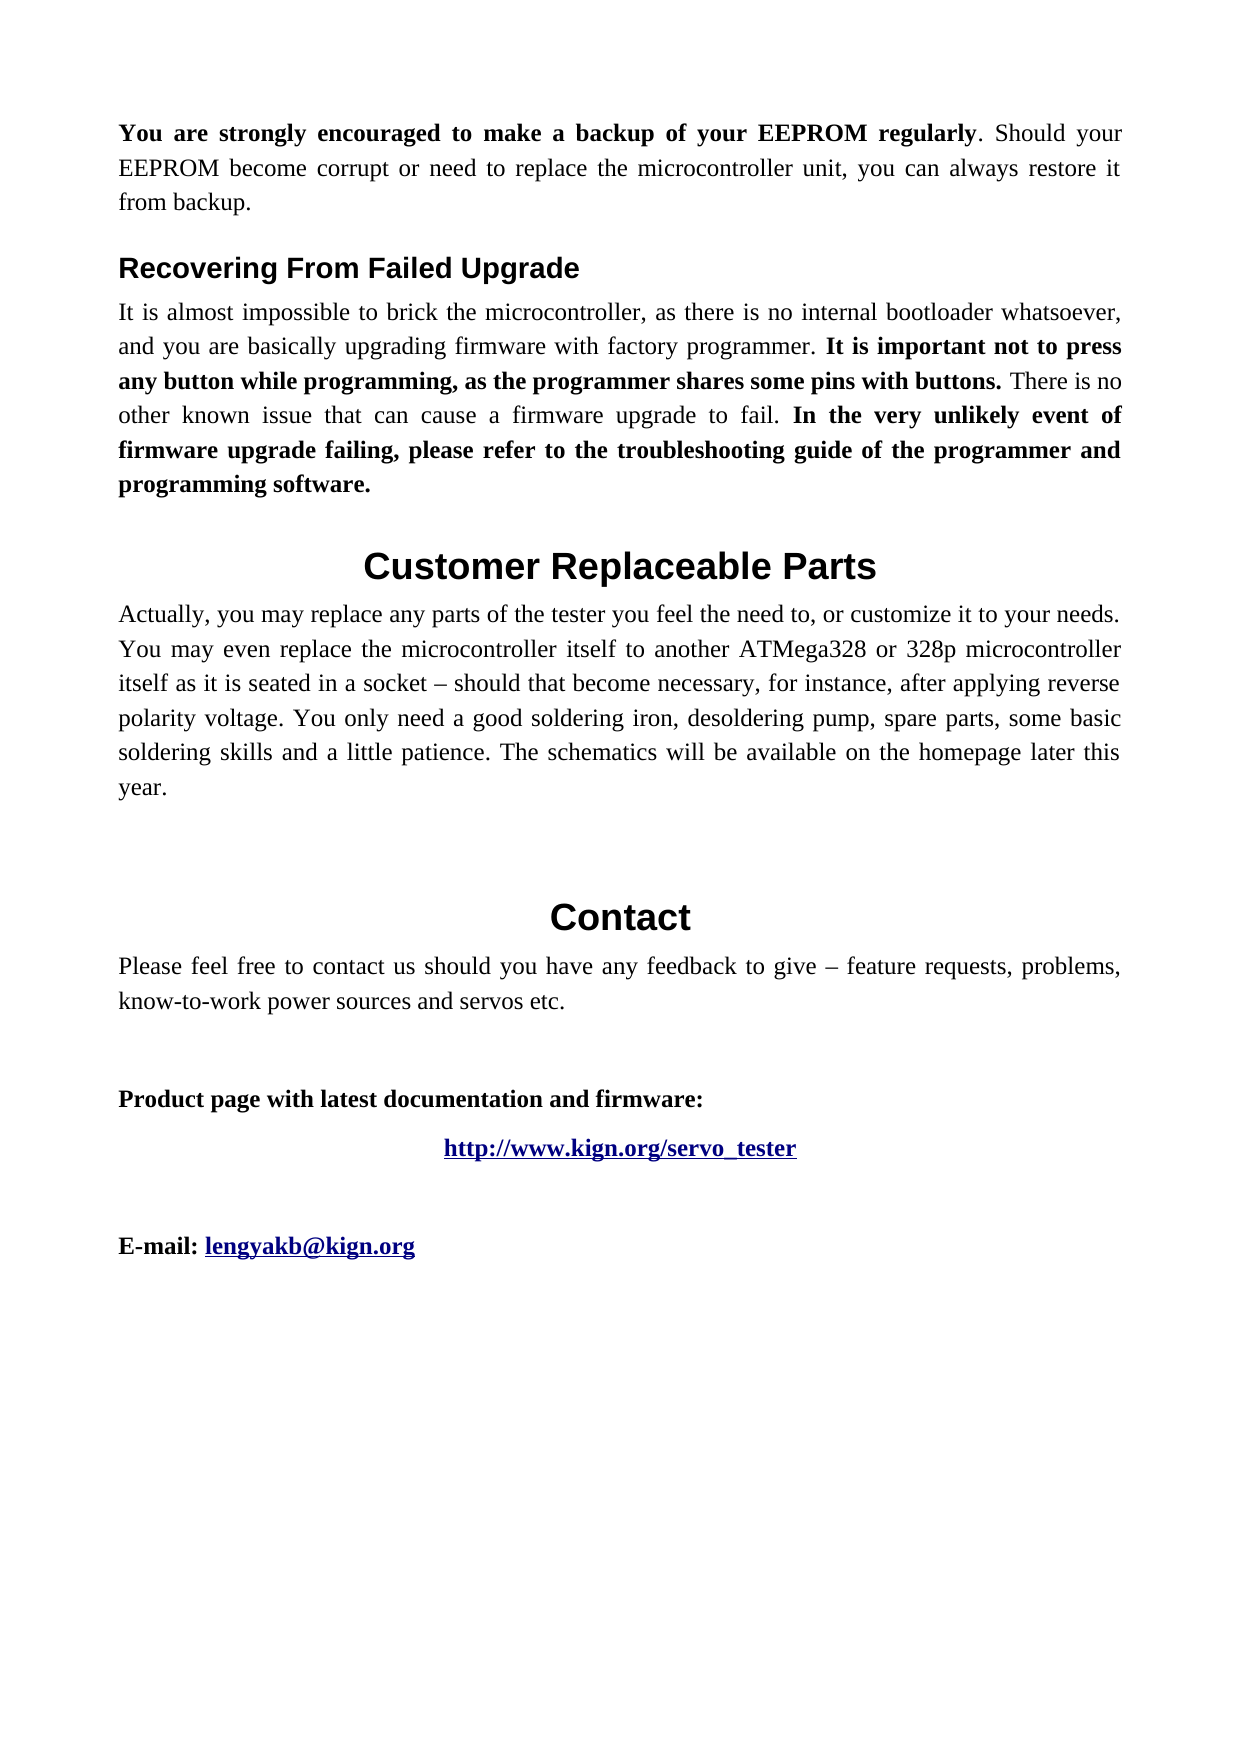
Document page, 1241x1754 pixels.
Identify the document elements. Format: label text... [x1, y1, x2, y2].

text http://www.kign.org/servo_tester [118, 1133, 1122, 1162]
text Actually, you may replace any parts of the tester you feel the need to, or customize it to your needs. You may even replace the microcontroller itself to another ATMega328 or 328p microcontroller itself as it is seated in a socket – should that become necessary, for instance, after applying reverse polarity voltage. You only need a good soldering iron, desoldering pump, spare parts, some basic soldering skills and a little patience. The schematics will be available on the homepage later this year. [118, 599, 1122, 801]
subtitle Customer Replaceable Parts [118, 543, 1122, 587]
subtitle Recovering From Failed Upgrade [118, 251, 1122, 284]
text It is almost impossible to brick the microcontroller, as there is no internal bootloader whatsoever, and you are basically upgrading firmware with factory programmer. It is important not to press any button while programming, as the programmer shares some pins with buttons. There is no other known issue that can cause a firmware upgrade to fail. In the very unlikely event of firmware upgrade failing, please refer to the troubleshooting guide of the programmer and programming software. [118, 297, 1122, 498]
text Product page with latest documentation and firmware: [118, 1084, 1122, 1113]
text E-mail: lengyakb@kign.org [118, 1231, 1122, 1260]
text You are strongly encouraged to make a backup of your EEPROM regularly. Should your EEPROM become corrupt or need to replace the microcontroller unit, you can always restore it from backup. [118, 118, 1122, 216]
text Please feel free to contact us should you have any feedback to give – feature requests, problems, know-to-work power sources and servos etc. [118, 951, 1122, 1014]
subtitle Contact [118, 895, 1122, 939]
